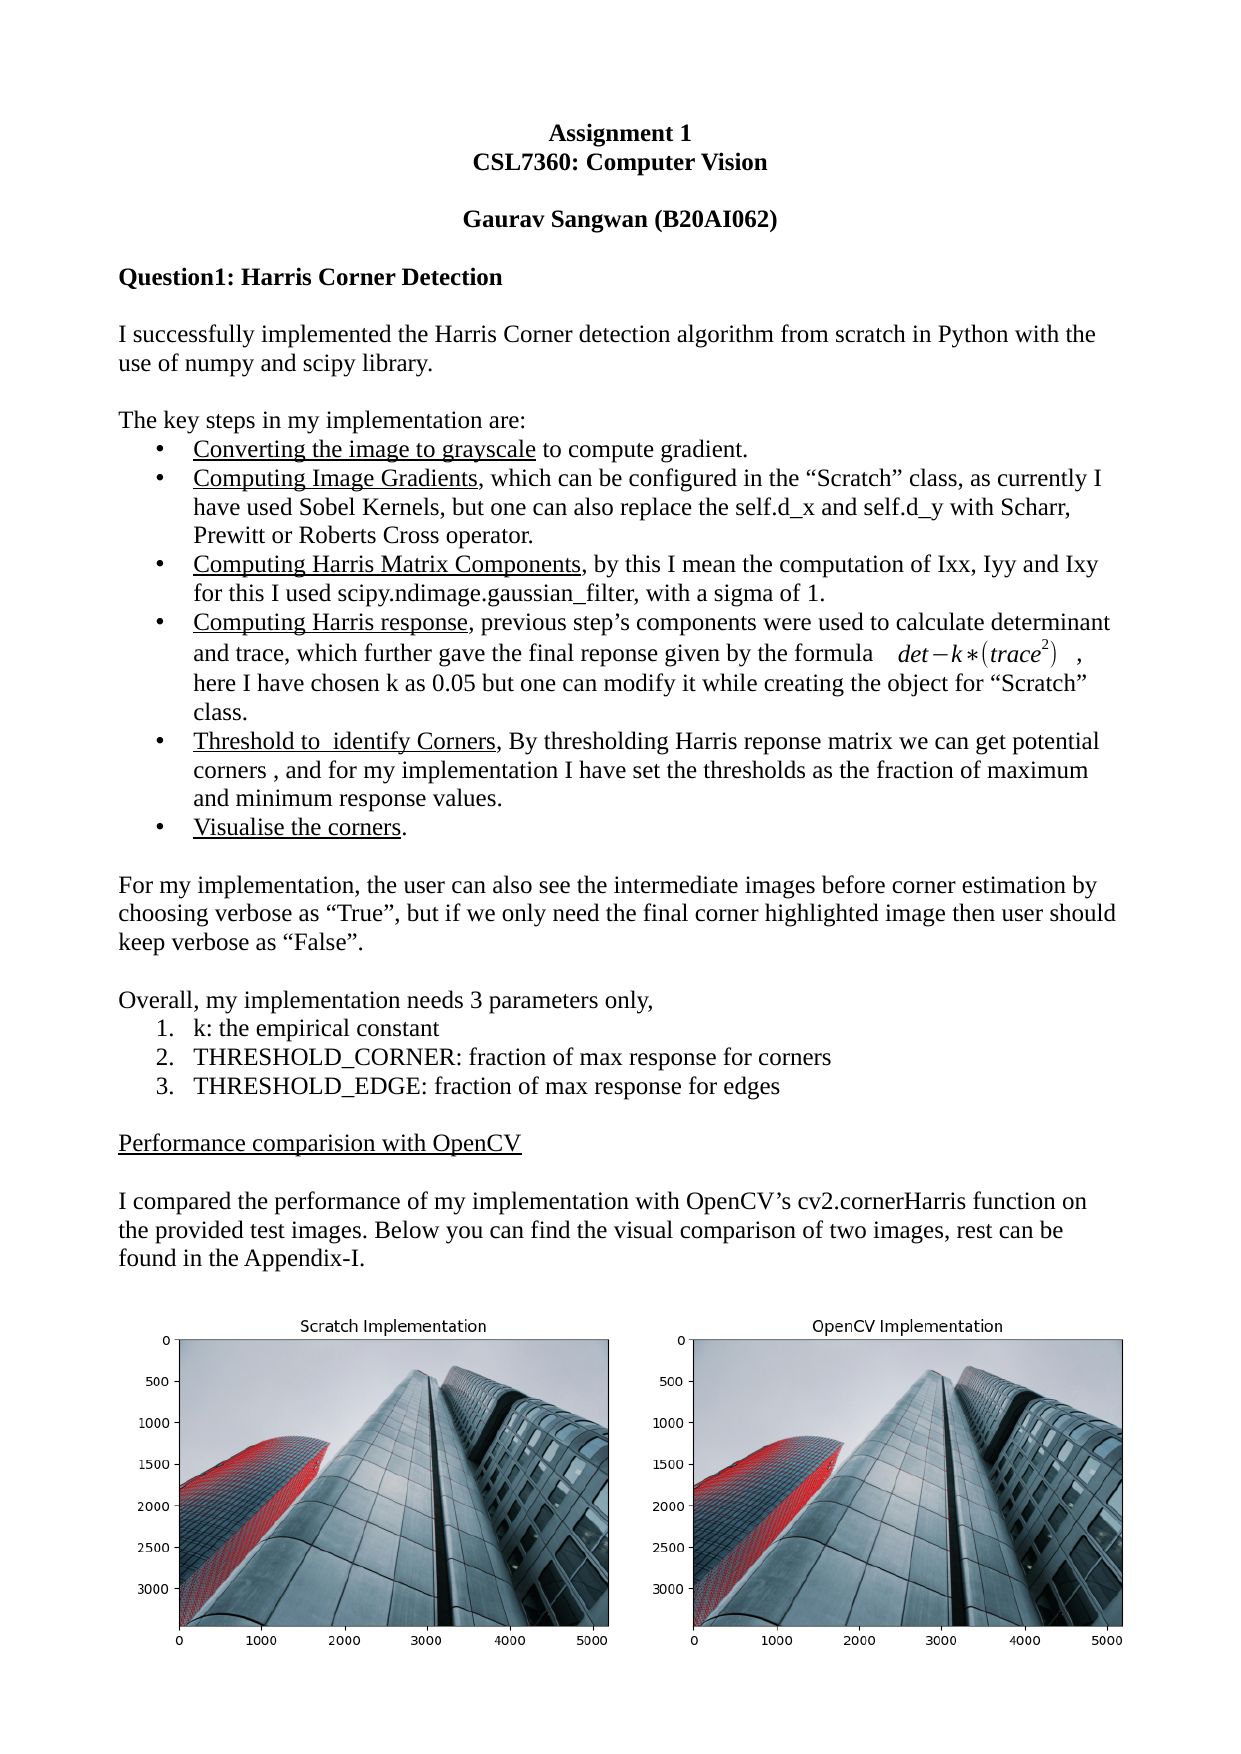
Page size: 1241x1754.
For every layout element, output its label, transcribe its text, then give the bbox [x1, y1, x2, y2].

list Computing Harris response, previous step’s components were used to calculate determinant and trace, which further gave the final reponse given by the formula , here I have chosen k as 0.05 but one can modify it while creating the object for “Scratch” class. [156, 607, 1122, 726]
text Assignment 1 [118, 118, 1122, 147]
list THRESHOLD_EDGE: fraction of max response for edges [156, 1071, 1122, 1100]
text The key steps in my implementation are: [118, 406, 1122, 434]
picture [127, 1310, 1132, 1657]
text Gaurav Sangwan (B20AI062) [118, 204, 1122, 233]
list Threshold to identify Corners, By thresholding Harris reponse matrix we can get potential corners , and for my implementation I have set the thresholds as the fraction of maximum and minimum response values. [156, 726, 1122, 812]
list Computing Image Gradients, which can be configured in the “Scratch” class, as currently I have used Sobel Kernels, but one can also replace the self.d_x and self.d_y with Scharr, Prewitt or Roberts Cross operator. [156, 463, 1122, 549]
list Visualise the corners. [156, 812, 1122, 841]
text I successfully implemented the Harris Corner detection algorithm from scratch in Python with the use of numpy and scipy library. [118, 319, 1122, 377]
text Question1: Harris Corner Detection [118, 262, 1122, 291]
list Converting the image to grayscale to compute gradient. [156, 434, 1122, 463]
list THRESHOLD_CORNER: fraction of max response for corners [156, 1042, 1122, 1071]
text Overall, my implementation needs 3 parameters only, [118, 985, 1122, 1013]
list Computing Harris Matrix Components, by this I mean the computation of Ixx, Iyy and Ixy for this I used scipy.ndimage.gaussian_filter, with a sigma of 1. [156, 549, 1122, 607]
text Performance comparision with OpenCV [118, 1128, 1122, 1157]
list k: the empirical constant [156, 1013, 1122, 1042]
text For my implementation, the user can also see the intermediate images before corner estimation by choosing verbose as “True”, but if we only need the final corner highlighted image then user should keep verbose as “False”. [118, 870, 1122, 956]
text I compared the performance of my implementation with OpenCV’s cv2.cornerHarris function on the provided test images. Below you can find the visual comparison of two images, rest can be found in the Appendix-I. [118, 1186, 1122, 1272]
text CSL7360: Computer Vision [118, 147, 1122, 176]
